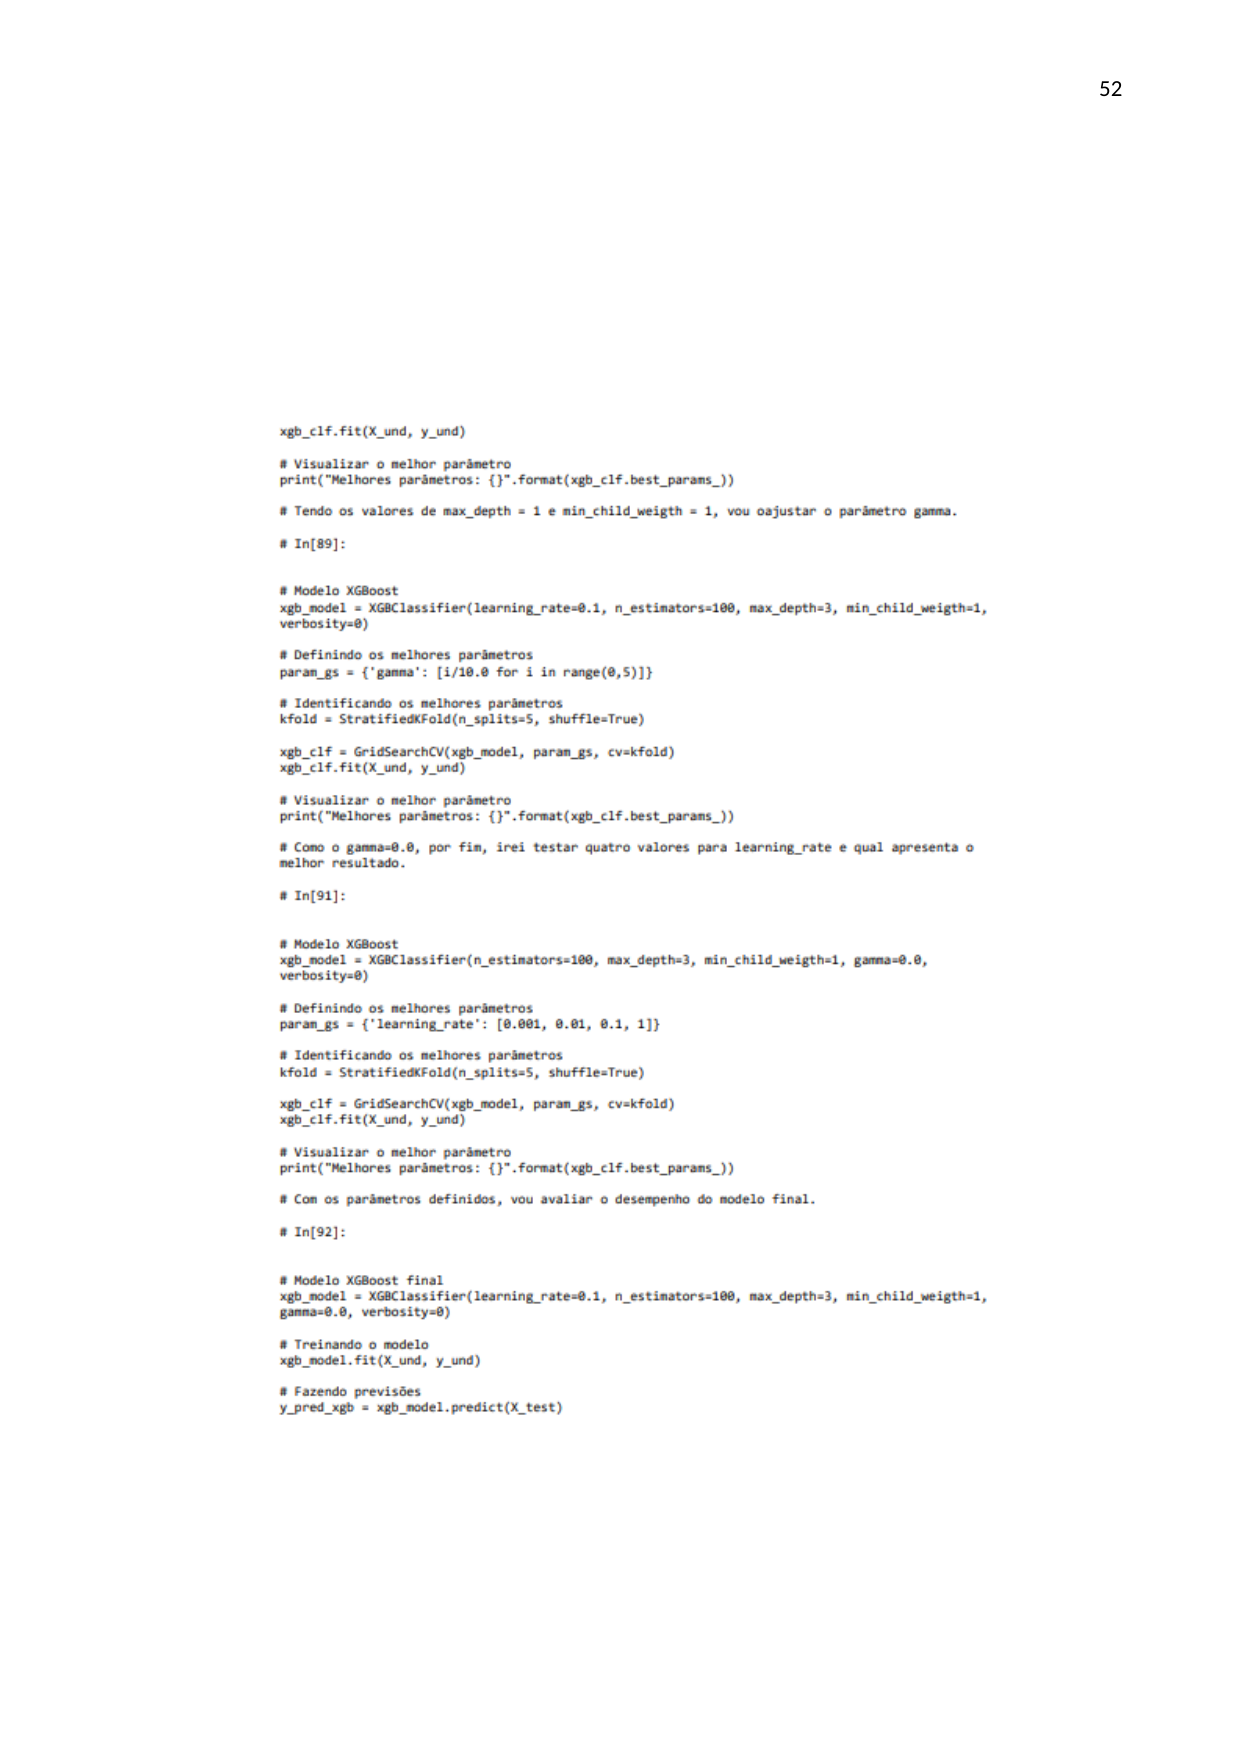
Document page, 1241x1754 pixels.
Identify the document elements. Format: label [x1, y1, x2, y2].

picture [231, 392, 1068, 1454]
